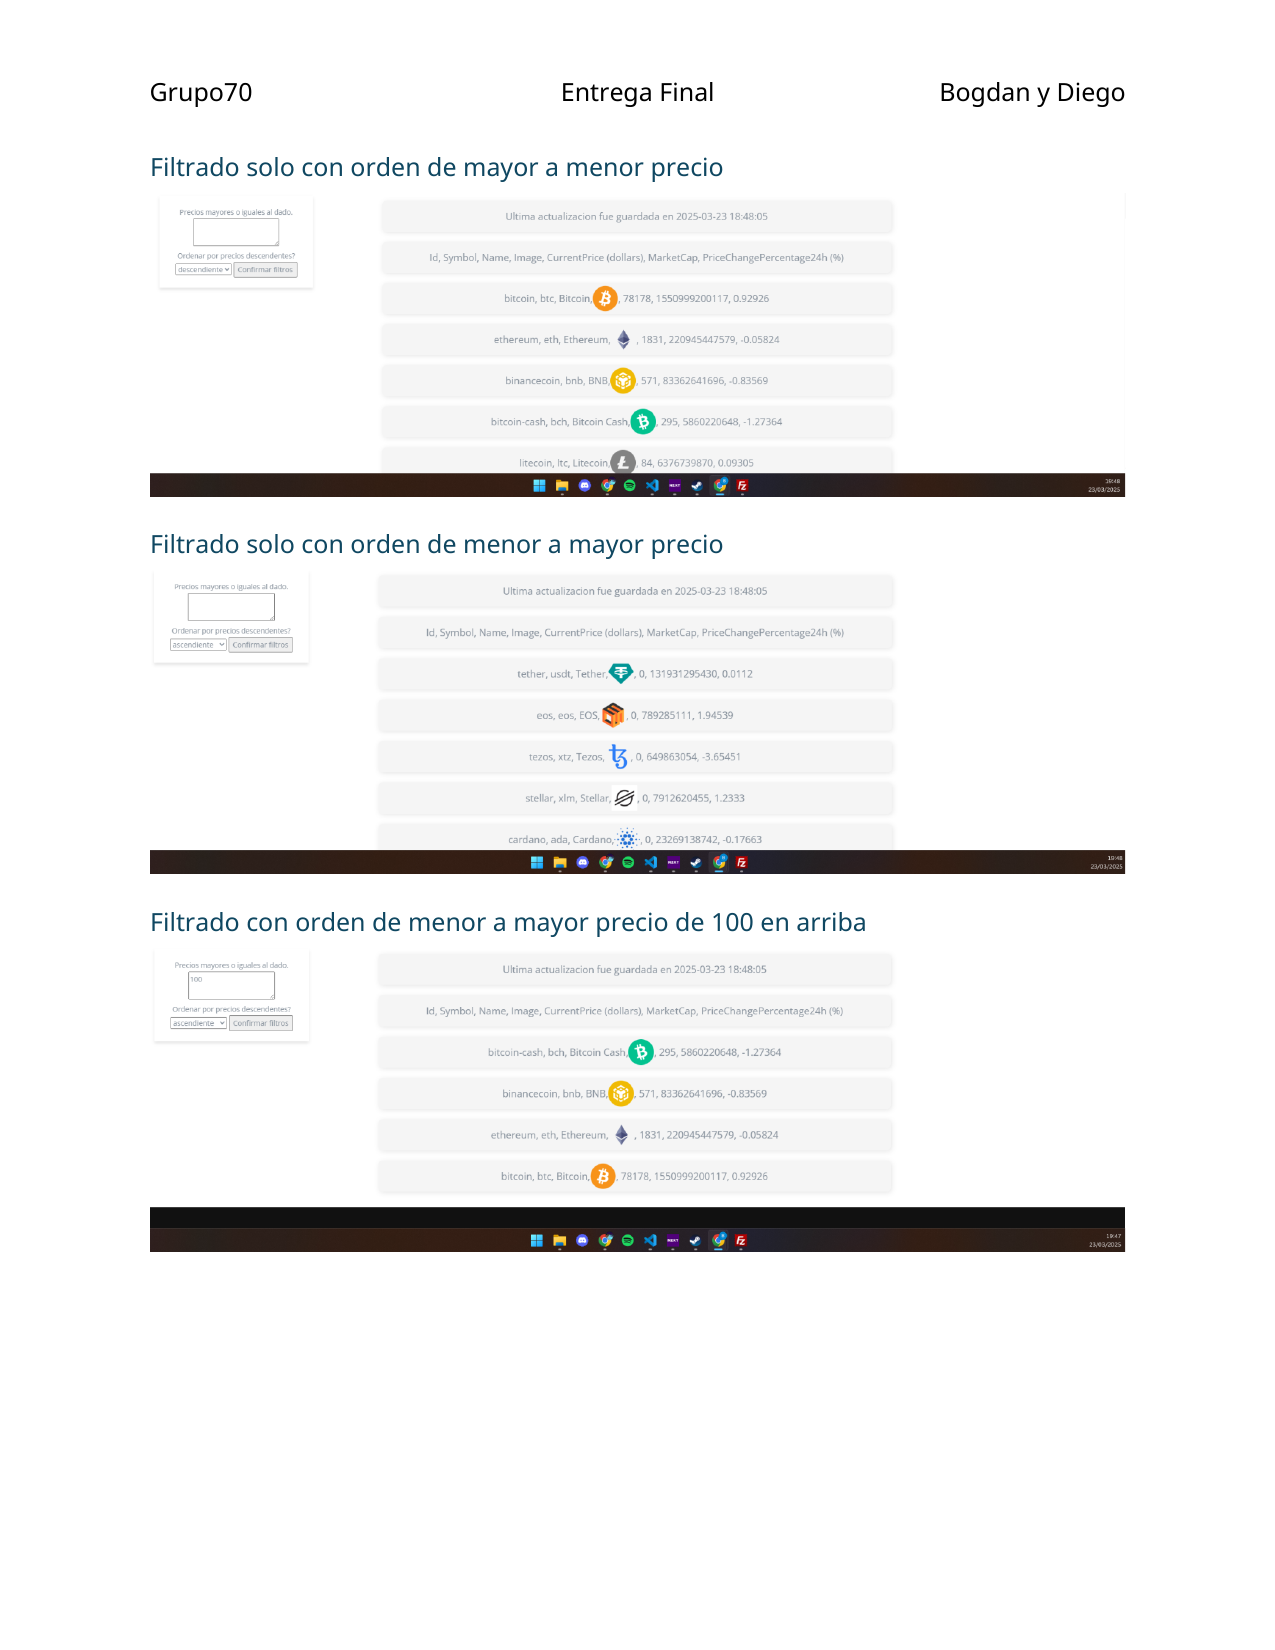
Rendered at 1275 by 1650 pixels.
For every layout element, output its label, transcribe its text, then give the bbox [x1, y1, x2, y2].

subtitle Filtrado solo con orden de mayor a menor precio [150, 150, 1125, 184]
subtitle Filtrado con orden de menor a mayor precio de 100 en arriba [150, 904, 1125, 938]
subtitle Filtrado solo con orden de menor a mayor precio [150, 527, 1125, 561]
